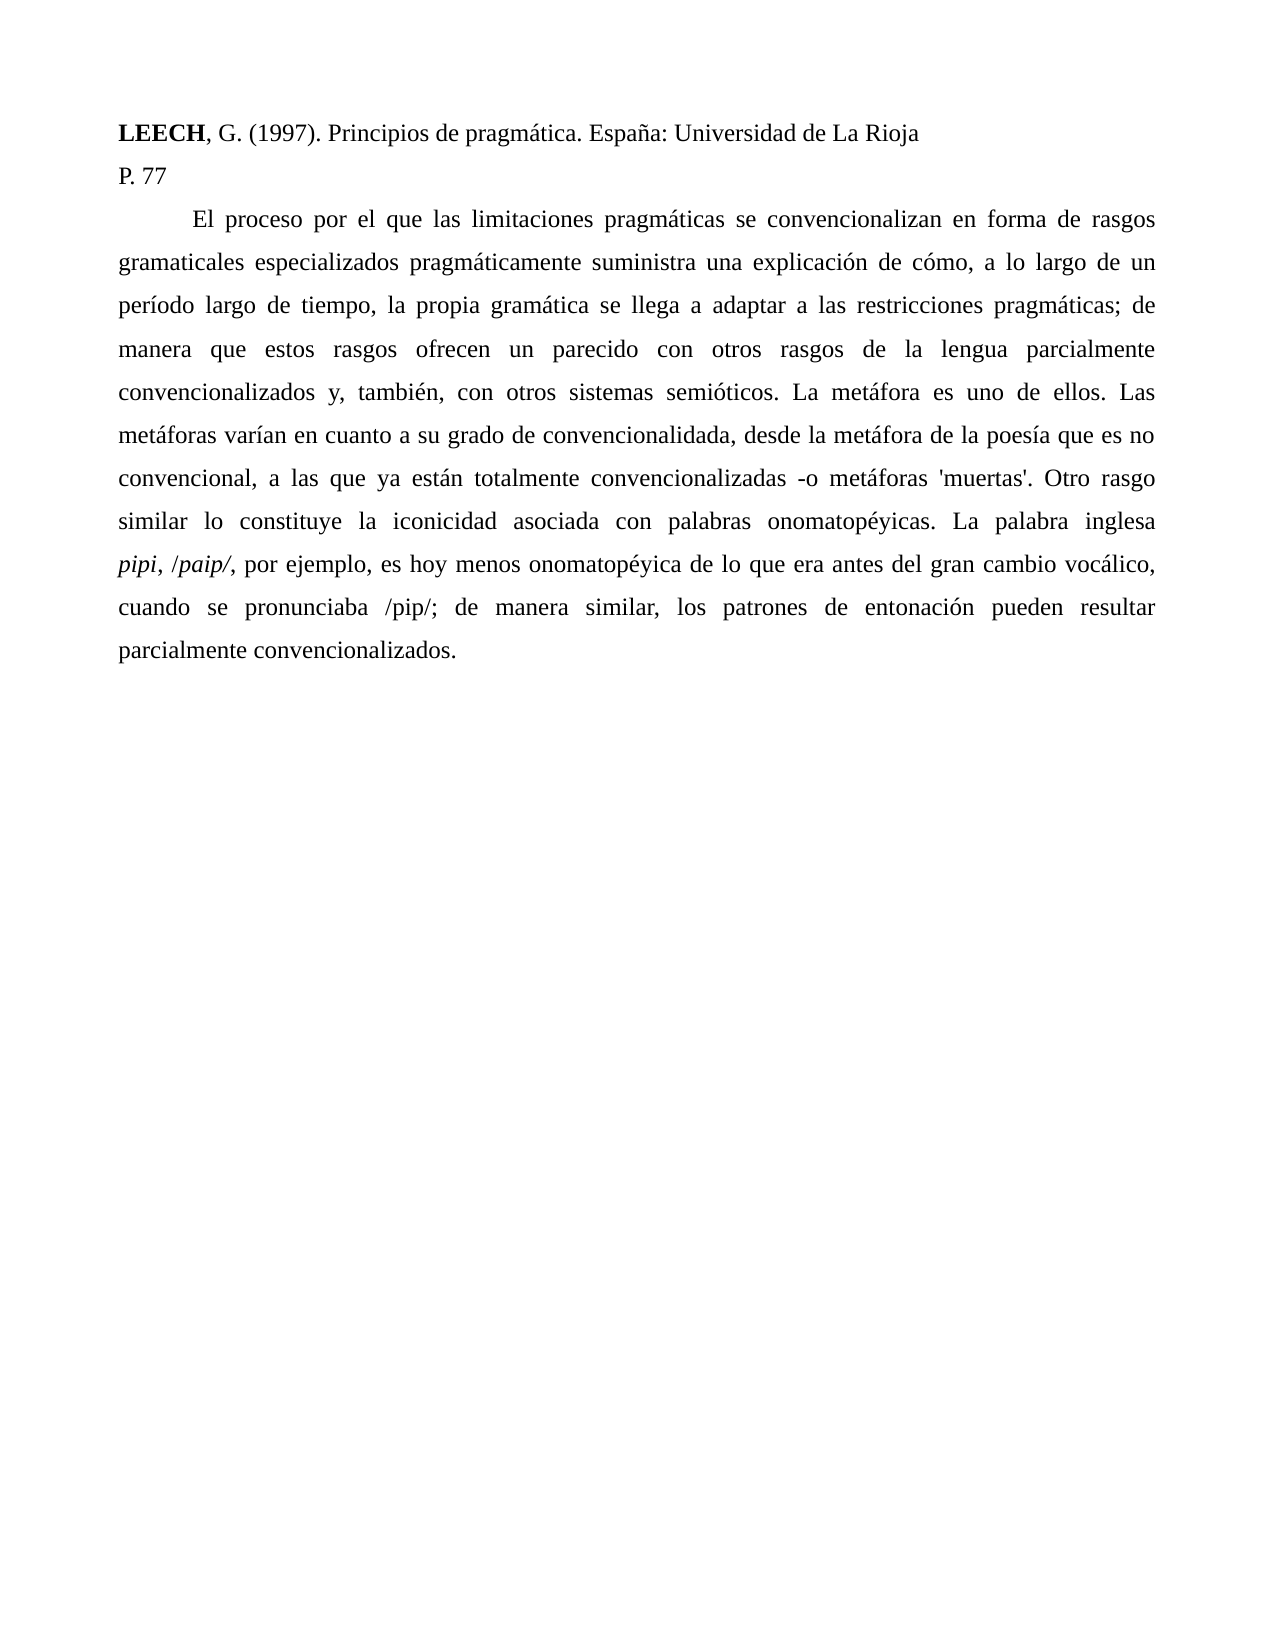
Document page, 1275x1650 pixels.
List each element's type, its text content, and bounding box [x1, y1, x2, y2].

text El proceso por el que las limitaciones pragmáticas se convencionalizan en forma de rasgos gramaticales especializados pragmáticamente suministra una explicación de cómo, a lo largo de un período largo de tiempo, la propia gramática se llega a adaptar a las restricciones pragmáticas; de manera que estos rasgos ofrecen un parecido con otros rasgos de la lengua parcialmente convencionalizados y, también, con otros sistemas semióticos. La metáfora es uno de ellos. Las metáforas varían en cuanto a su grado de convencionalidada, desde la metáfora de la poesía que es no convencional, a las que ya están totalmente convencionalizadas -o metáforas 'muertas'. Otro rasgo similar lo constituye la iconicidad asociada con palabras onomatopéyicas. La palabra inglesa pipi, /paip/, por ejemplo, es hoy menos onomatopéyica de lo que era antes del gran cambio vocálico, cuando se pronunciaba /pip/; de manera similar, los patrones de entonación pueden resultar parcialmente convencionalizados. [118, 204, 1157, 664]
text P. 77 [118, 161, 1157, 190]
text LEECH, G. (1997). Principios de pragmática. España: Universidad de La Rioja [118, 118, 1157, 147]
